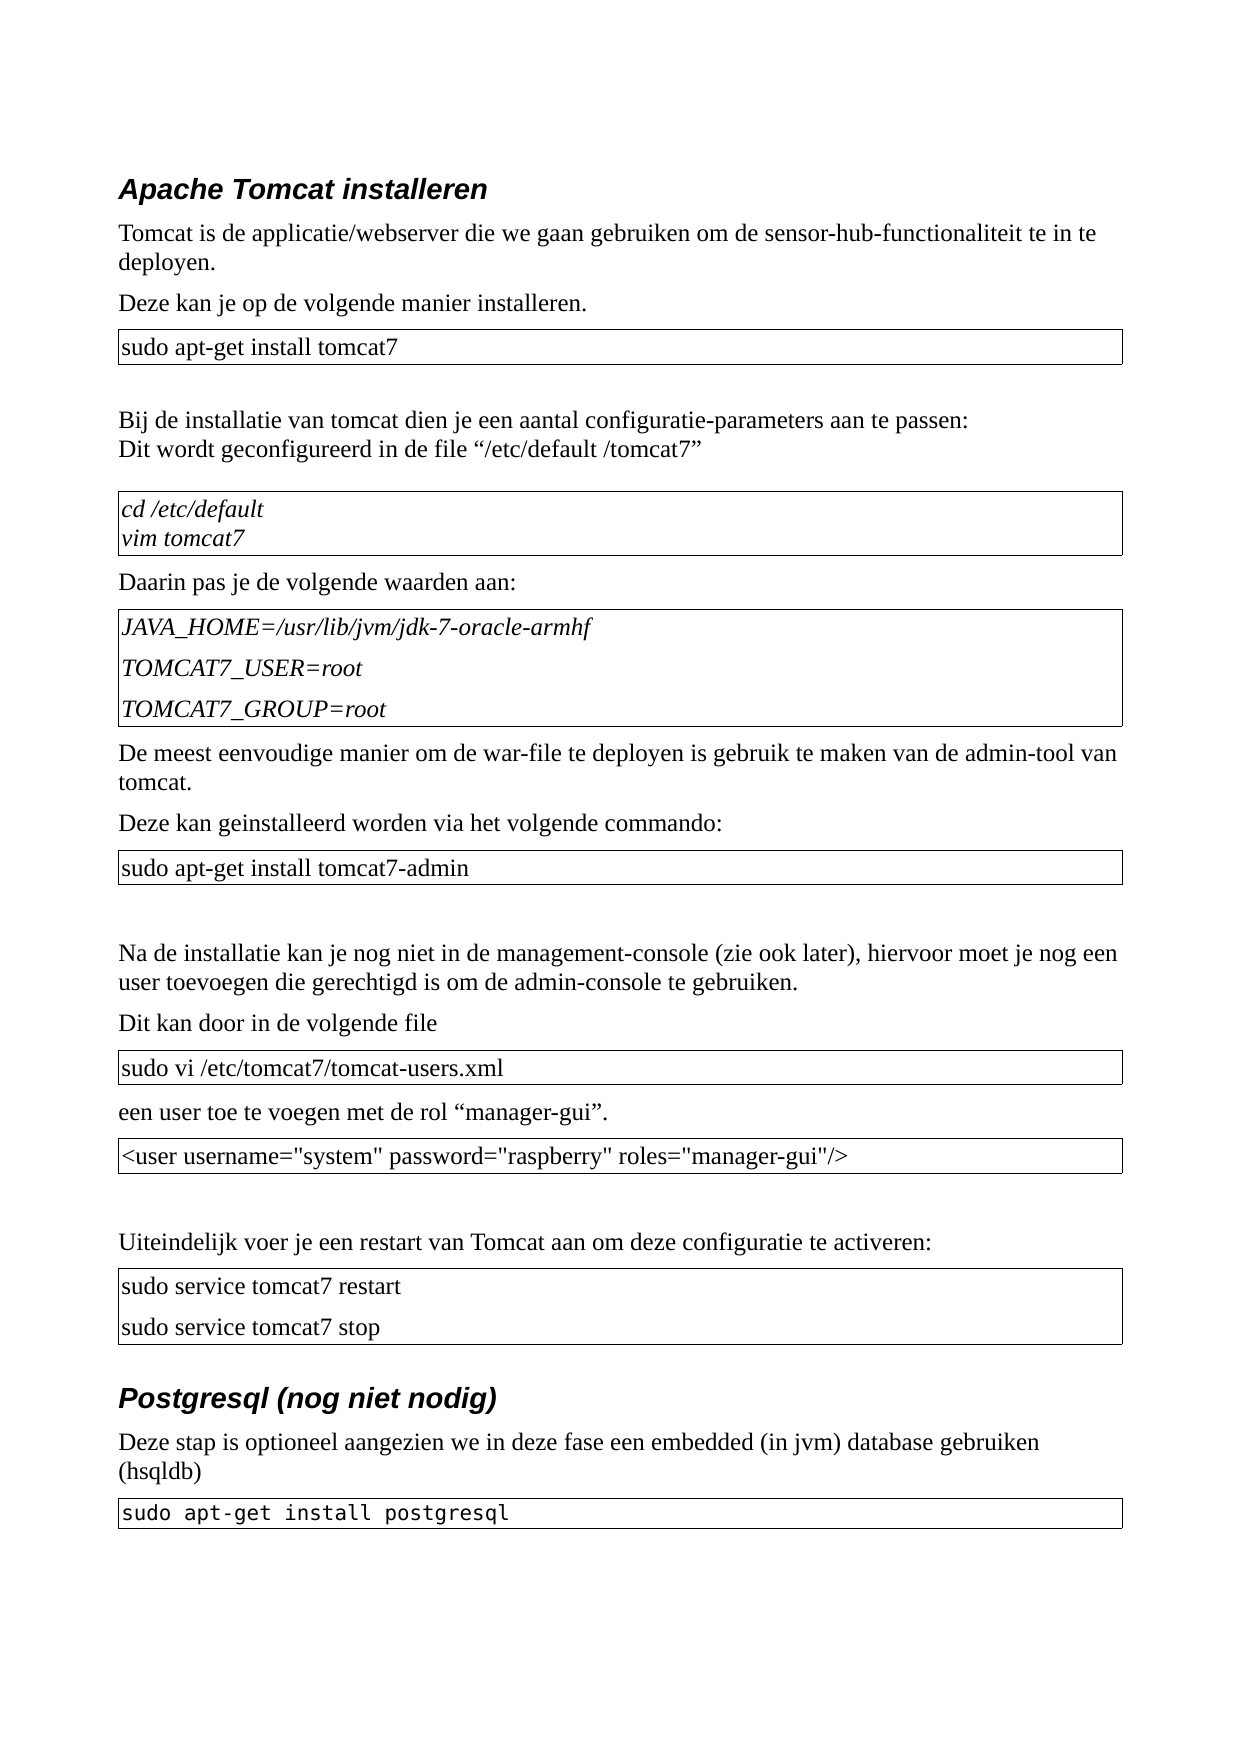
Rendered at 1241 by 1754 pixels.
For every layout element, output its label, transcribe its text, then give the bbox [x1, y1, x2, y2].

text Na de installatie kan je nog niet in de management-console (zie ook later), hiervoor moet je nog een user toevoegen die gerechtigd is om de admin-console te gebruiken. [118, 938, 1122, 996]
text vim tomcat7 [119, 520, 1122, 555]
text sudo vi /etc/tomcat7/tomcat-users.xml [119, 1051, 1122, 1084]
text sudo service tomcat7 stop [119, 1309, 1122, 1344]
text <user username="system" password="raspberry" roles="manager-gui"/> [119, 1139, 1122, 1173]
text JAVA_HOME=/usr/lib/jvm/jdk-7-oracle-armhf [119, 610, 1122, 641]
text Dit wordt geconfigureerd in de file “/etc/default /tomcat7” [118, 434, 1122, 463]
text sudo apt-get install tomcat7-admin [119, 851, 1122, 884]
text TOMCAT7_GROUP=root [119, 691, 1122, 726]
text Dit kan door in de volgende file [118, 1008, 1122, 1037]
text sudo apt-get install tomcat7 [119, 330, 1122, 364]
text Deze kan geinstalleerd worden via het volgende commando: [118, 808, 1122, 837]
text cd /etc/default [119, 492, 1122, 520]
text sudo service tomcat7 restart [119, 1269, 1122, 1300]
subtitle Postgresql (nog niet nodig) [118, 1381, 1122, 1415]
text Daarin pas je de volgende waarden aan: [118, 567, 1122, 596]
text een user toe te voegen met de rol “manager-gui”. [118, 1097, 1122, 1126]
text sudo apt-get install postgresql [119, 1499, 1122, 1528]
subtitle Apache Tomcat installeren [118, 172, 1122, 205]
text De meest eenvoudige manier om de war-file te deployen is gebruik te maken van de admin-tool van tomcat. [118, 738, 1122, 796]
text TOMCAT7_USER=root [119, 650, 1122, 682]
text Deze kan je op de volgende manier installeren. [118, 288, 1122, 317]
text Tomcat is de applicatie/webserver die we gaan gebruiken om de sensor-hub-functionaliteit te in te deployen. [118, 218, 1122, 275]
text Uiteindelijk voer je een restart van Tomcat aan om deze configuratie te activeren: [118, 1227, 1122, 1255]
text Deze stap is optioneel aangezien we in deze fase een embedded (in jvm) database gebruiken (hsqldb) [118, 1427, 1122, 1485]
text Bij de installatie van tomcat dien je een aantal configuratie-parameters aan te passen: [118, 405, 1122, 434]
